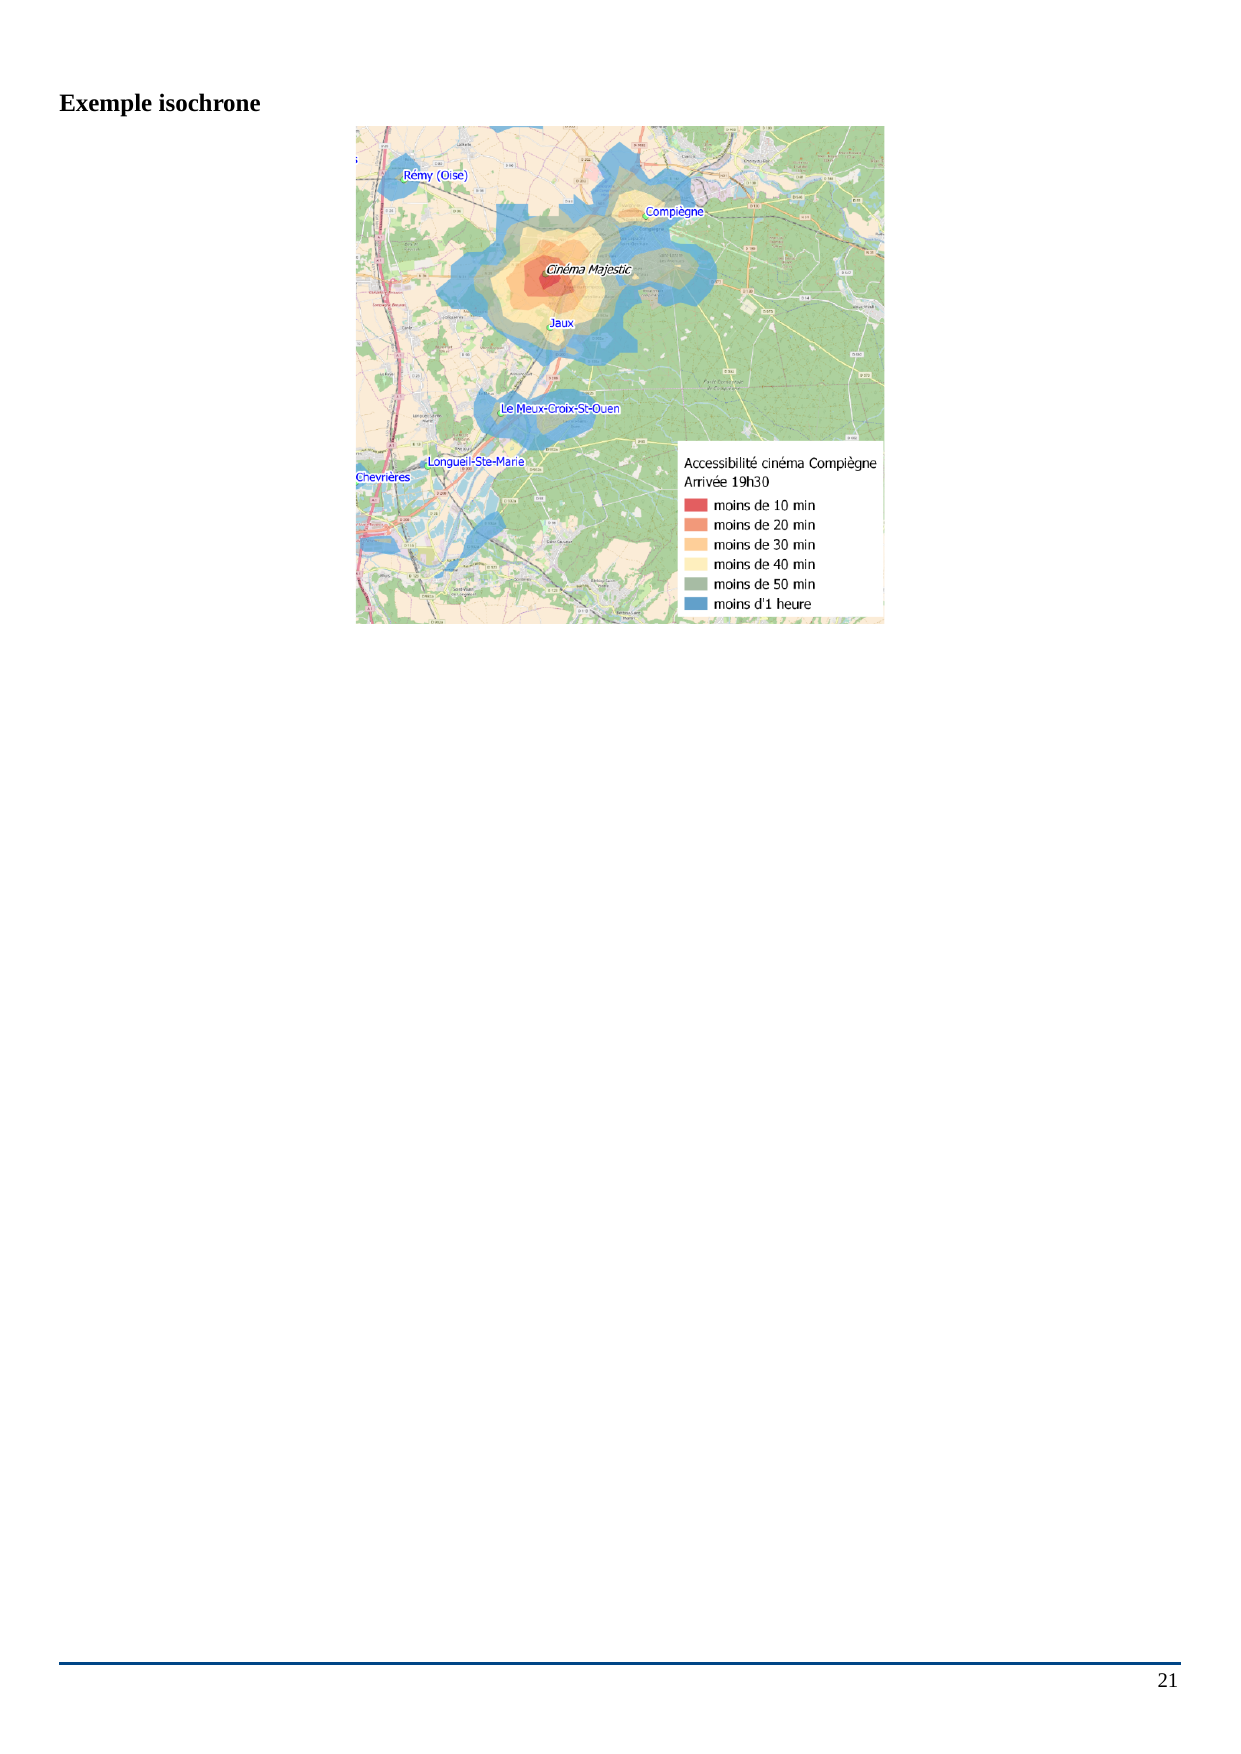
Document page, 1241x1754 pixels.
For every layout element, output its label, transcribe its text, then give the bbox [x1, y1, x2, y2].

picture [355, 126, 885, 624]
text Exemple isochrone [59, 88, 1181, 117]
